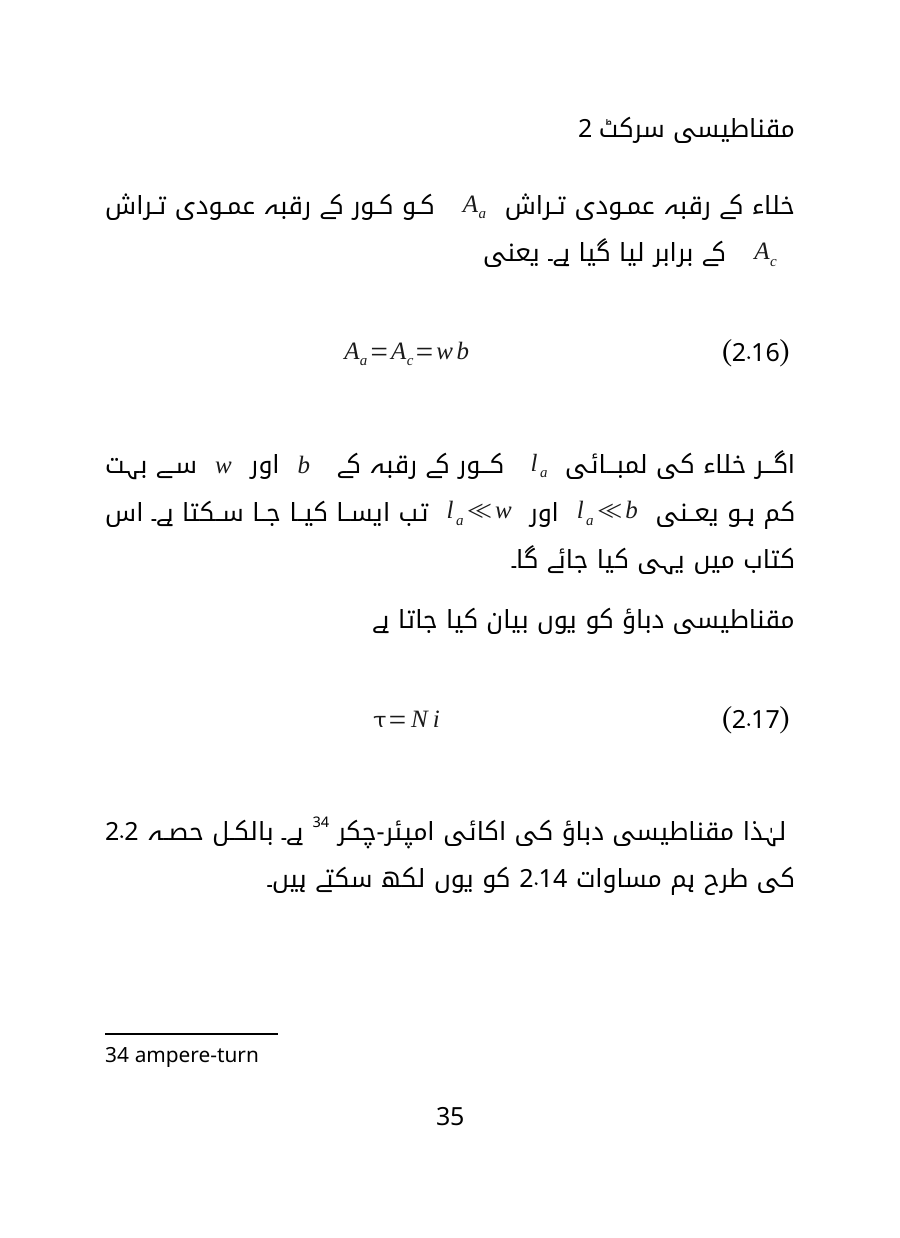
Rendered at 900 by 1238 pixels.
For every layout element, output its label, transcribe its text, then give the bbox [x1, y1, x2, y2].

table_header (2.17) [700, 690, 795, 762]
table_header (2.16) [699, 324, 795, 395]
text اگر خلاء کی لمبائی کور کے رقبہ کے اورسے بہت کم ہو یعنیاورتب ایسا کیا جا سکتا ہے۔ اس کتاب میں یہی کیا جائے گا۔ [105, 442, 795, 584]
table_header [105, 324, 699, 395]
text ampere-turn [105, 1040, 795, 1068]
text لہٰذا مقناطیسی دباؤ کی اکائی امپئر-چکر ہے۔ بالکل حصہ 2.2 کی طرح ہم مساوات 2.14 کو یوں لکھ سکتے ہیں۔ [105, 808, 795, 903]
text خلاء کے رقبہ عمودی تراش کو کور کے رقبہ عمودی تراش کے برابر لیا گیا ہے۔ یعنی [105, 182, 795, 277]
text مقناطیسی دباؤ کو یوں بیان کیا جاتا ہے [105, 596, 795, 644]
table_header [105, 690, 700, 762]
